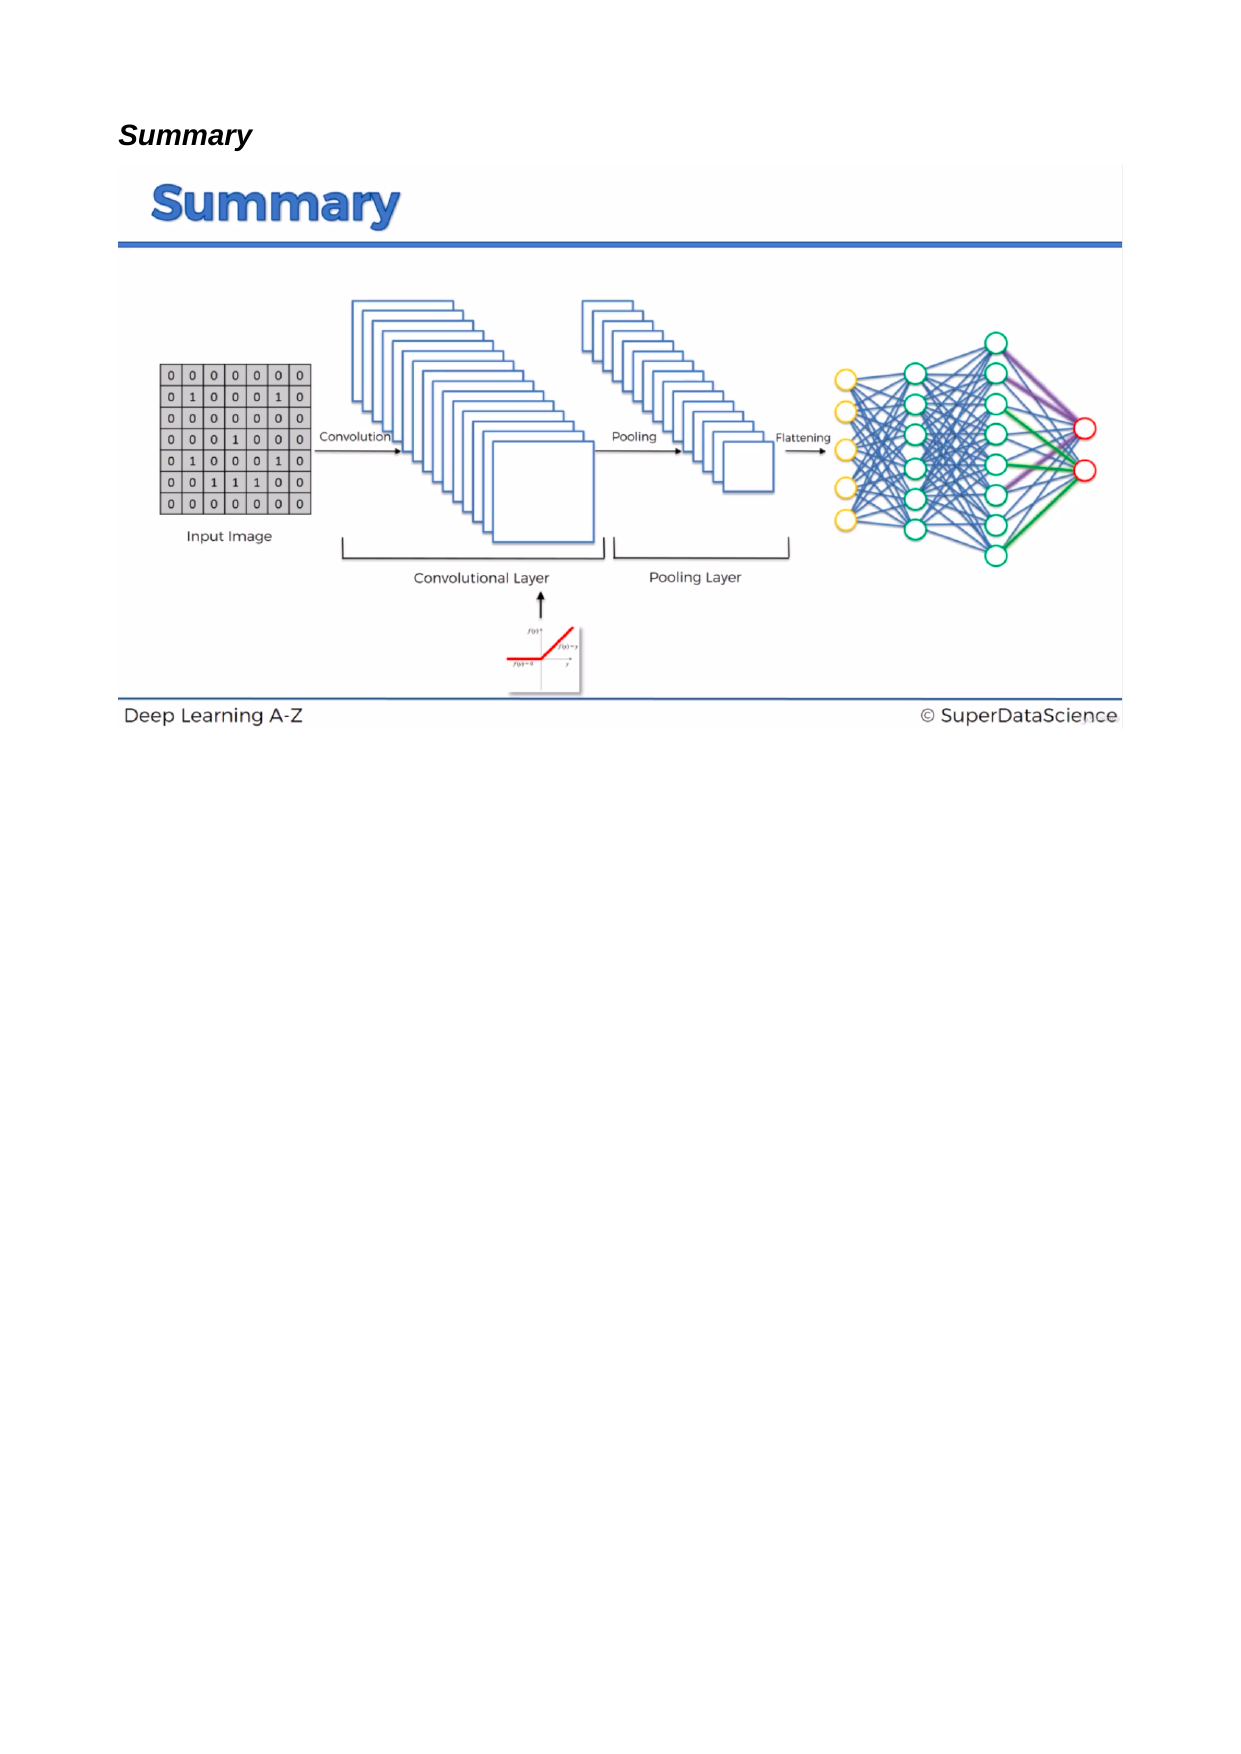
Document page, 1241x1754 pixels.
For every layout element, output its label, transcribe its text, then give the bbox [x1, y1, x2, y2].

picture [118, 164, 1123, 729]
subtitle Summary [118, 118, 1122, 152]
